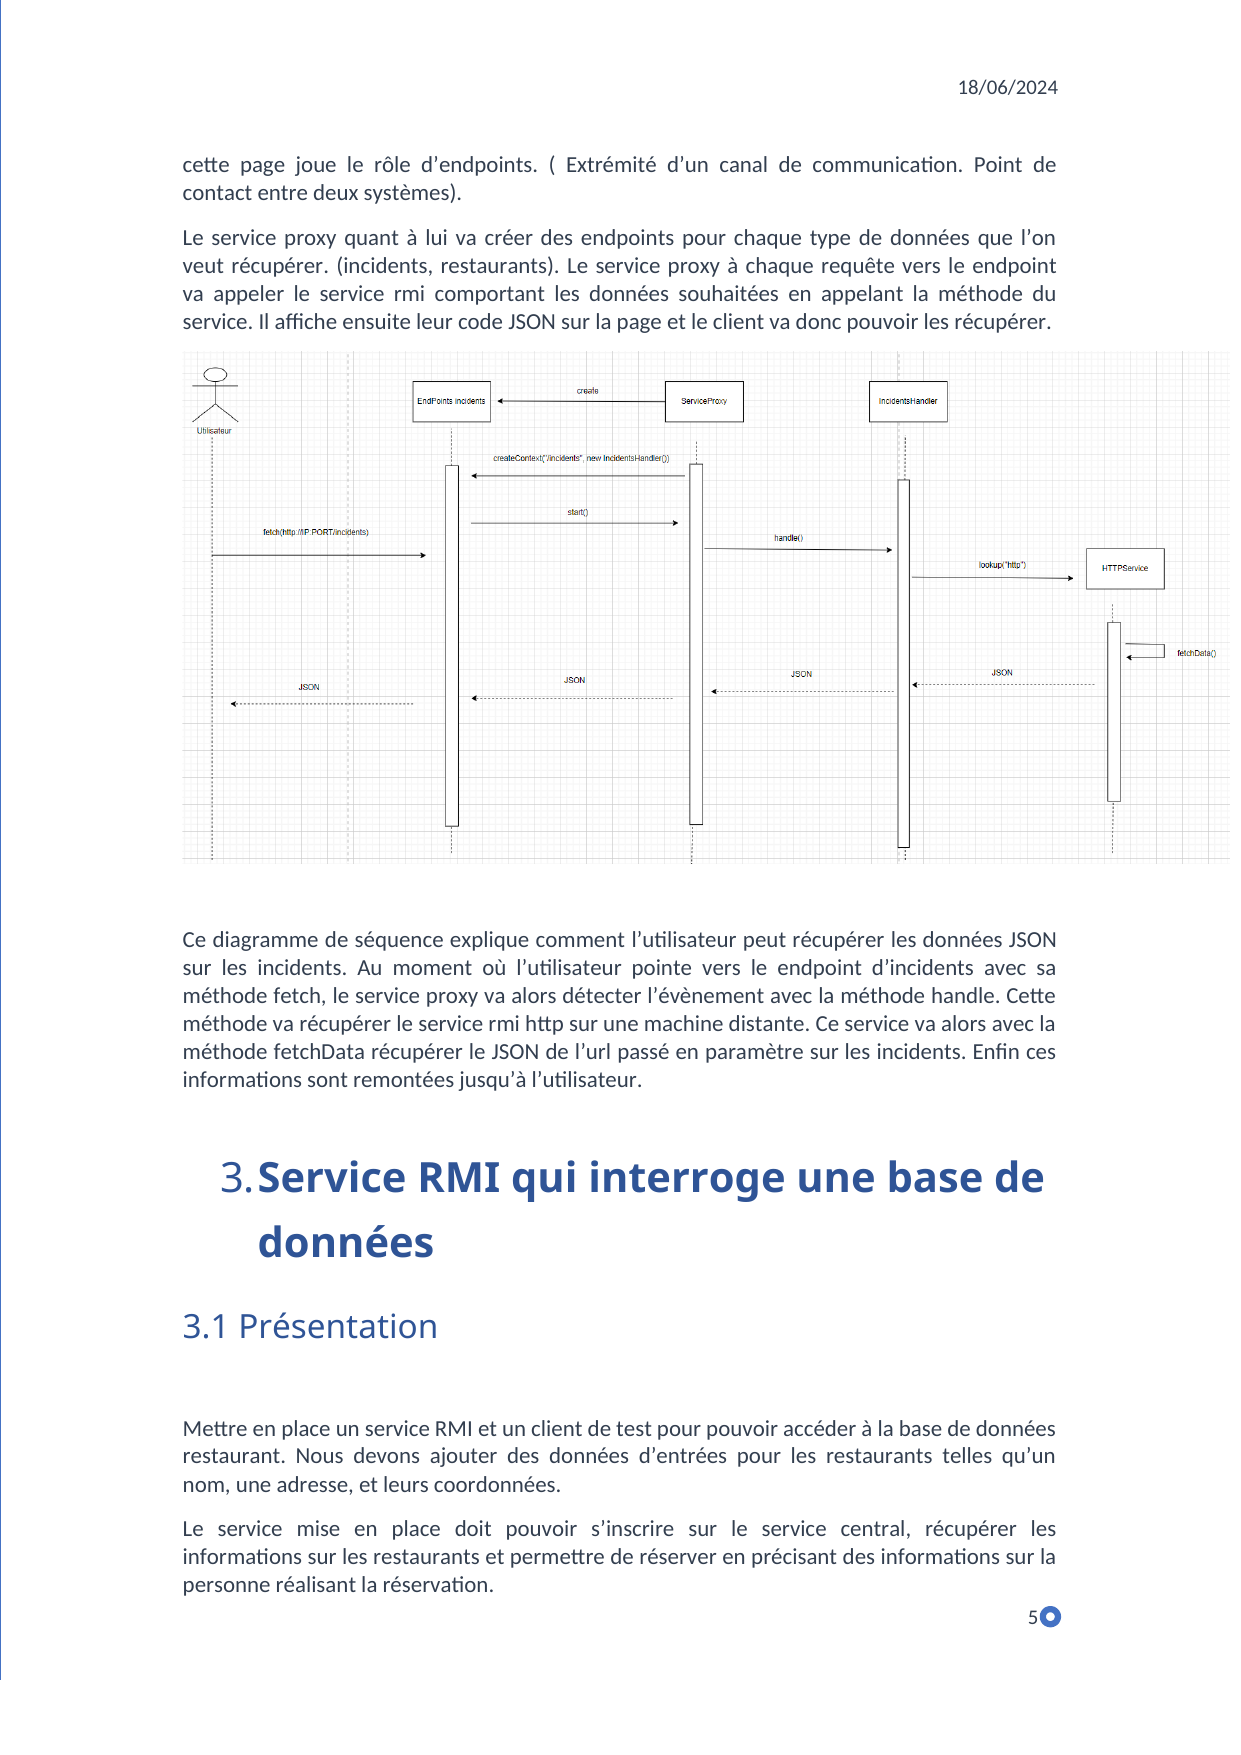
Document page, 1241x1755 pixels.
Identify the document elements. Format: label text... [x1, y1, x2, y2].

subtitle 3.1 Présentation [182, 1303, 1058, 1348]
list Service RMI qui interroge une base de données [220, 1148, 1058, 1270]
list cette page joue le rôle d’endpoints. ( Extrémité d’un canal de communication. Point de contact entre deux systèmes). [182, 150, 1058, 206]
list Le service proxy quant à lui va créer des endpoints pour chaque type de données que l’on veut récupérer. (incidents, restaurants). Le service proxy à chaque requête vers le endpoint va appeler le service rmi comportant les données souhaitées en appelant la méthode du service. Il affiche ensuite leur code JSON sur la page et le client va donc pouvoir les récupérer. [182, 223, 1058, 335]
list Ce diagramme de séquence explique comment l’utilisateur peut récupérer les données JSON sur les incidents. Au moment où l’utilisateur pointe vers le endpoint d’incidents avec sa méthode fetch, le service proxy va alors détecter l’évènement avec la méthode handle. Cette méthode va récupérer le service rmi http sur une machine distante. Ce service va alors avec la méthode fetchData récupérer le JSON de l’url passé en paramètre sur les incidents. Enfin ces informations sont remontées jusqu’à l’utilisateur. [182, 925, 1058, 1093]
list Mettre en place un service RMI et un client de test pour pouvoir accéder à la base de données restaurant. Nous devons ajouter des données d’entrées pour les restaurants telles qu’un nom, une adresse, et leurs coordonnées. [182, 1414, 1058, 1498]
list Le service mise en place doit pouvoir s’inscrire sur le service central, récupérer les informations sur les restaurants et permettre de réserver en précisant des informations sur la personne réalisant la réservation. [182, 1514, 1058, 1598]
